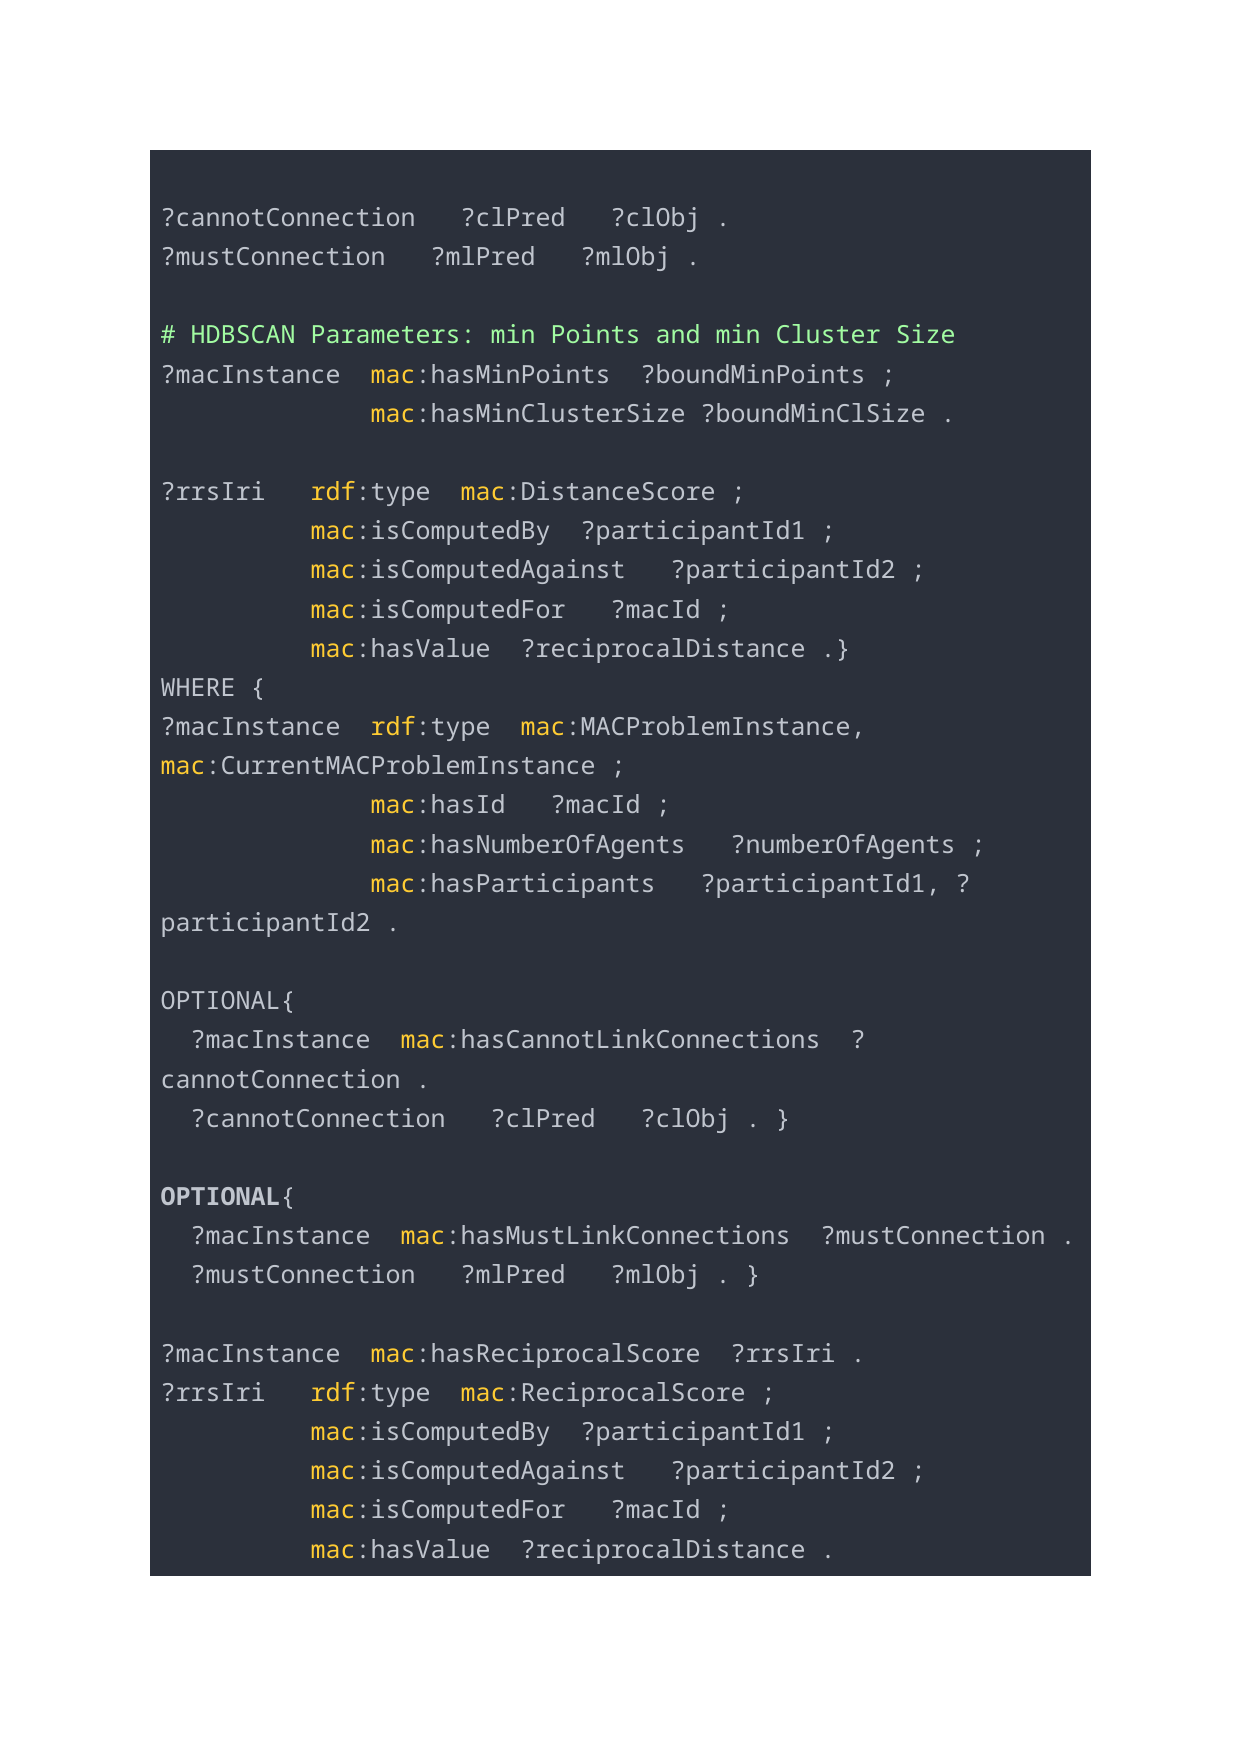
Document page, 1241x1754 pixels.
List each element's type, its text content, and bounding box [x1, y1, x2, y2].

table_header ?cannotConnection ?clPred ?clObj . ?mustConnection ?mlPred ?mlObj . # HDBSCAN Parameters: min Points and min Cluster Size ?macInstance mac:hasMinPoints ?boundMinPoints ; mac:hasMinClusterSize ?boundMinClSize . ?rrsIri rdf:type mac:DistanceScore ; mac:isComputedBy ?participantId1 ; mac:isComputedAgainst ?participantId2 ; mac:isComputedFor ?macId ; mac:hasValue ?reciprocalDistance .} WHERE { ?macInstance rdf:type mac:MACProblemInstance, mac:CurrentMACProblemInstance ; mac:hasId ?macId ; mac:hasNumberOfAgents ?numberOfAgents ; mac:hasParticipants ?participantId1, ?participantId2 . OPTIONAL{ ?macInstance mac:hasCannotLinkConnections ?cannotConnection . ?cannotConnection ?clPred ?clObj . } OPTIONAL{ ?macInstance mac:hasMustLinkConnections ?mustConnection . ?mustConnection ?mlPred ?mlObj . } ?macInstance mac:hasReciprocalScore ?rrsIri . ?rrsIri rdf:type mac:ReciprocalScore ; mac:isComputedBy ?participantId1 ; mac:isComputedAgainst ?participantId2 ; mac:isComputedFor ?macId ; mac:hasValue ?reciprocalDistance . [150, 150, 1091, 1576]
